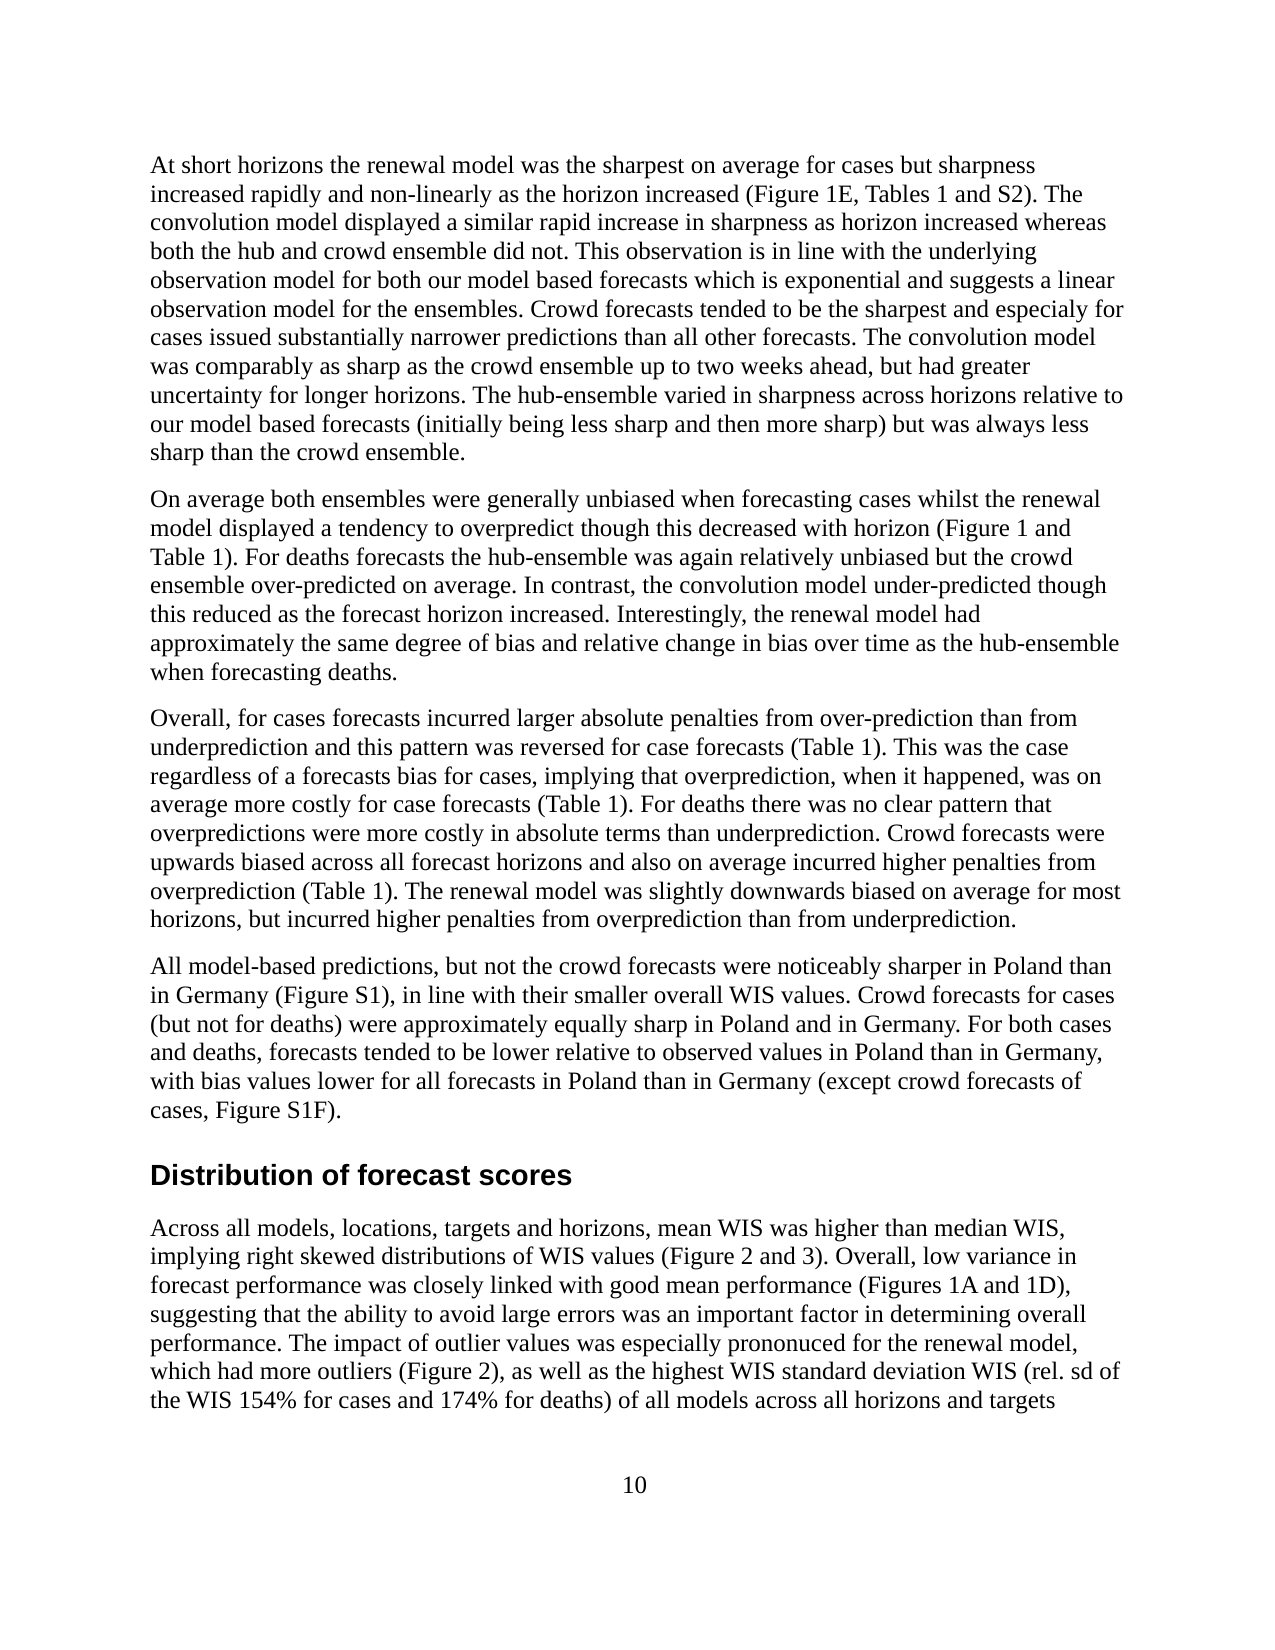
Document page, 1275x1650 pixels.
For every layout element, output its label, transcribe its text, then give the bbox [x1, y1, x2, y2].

subtitle Distribution of forecast scores [150, 1158, 1125, 1191]
text Overall, for cases forecasts incurred larger absolute penalties from over-prediction than from underprediction and this pattern was reversed for case forecasts (Table 1). This was the case regardless of a forecasts bias for cases, implying that overprediction, when it happened, was on average more costly for case forecasts (Table 1). For deaths there was no clear pattern that overpredictions were more costly in absolute terms than underprediction. Crowd forecasts were upwards biased across all forecast horizons and also on average incurred higher penalties from overprediction (Table 1). The renewal model was slightly downwards biased on average for most horizons, but incurred higher penalties from overprediction than from underprediction. [150, 703, 1125, 933]
text All model-based predictions, but not the crowd forecasts were noticeably sharper in Poland than in Germany (Figure S1), in line with their smaller overall WIS values. Crowd forecasts for cases (but not for deaths) were approximately equally sharp in Poland and in Germany. For both cases and deaths, forecasts tended to be lower relative to observed values in Poland than in Germany, with bias values lower for all forecasts in Poland than in Germany (except crowd forecasts of cases, Figure S1F). [150, 951, 1125, 1124]
text On average both ensembles were generally unbiased when forecasting cases whilst the renewal model displayed a tendency to overpredict though this decreased with horizon (Figure 1 and Table 1). For deaths forecasts the hub-ensemble was again relatively unbiased but the crowd ensemble over-predicted on average. In contrast, the convolution model under-predicted though this reduced as the forecast horizon increased. Interestingly, the renewal model had approximately the same degree of bias and relative change in bias over time as the hub-ensemble when forecasting deaths. [150, 484, 1125, 685]
text Across all models, locations, targets and horizons, mean WIS was higher than median WIS, implying right skewed distributions of WIS values (Figure 2 and 3). Overall, low variance in forecast performance was closely linked with good mean performance (Figures 1A and 1D), suggesting that the ability to avoid large errors was an important factor in determining overall performance. The impact of outlier values was especially prononuced for the renewal model, which had more outliers (Figure 2), as well as the highest WIS standard deviation WIS (rel. sd of the WIS 154% for cases and 174% for deaths) of all models across all horizons and targets [150, 1213, 1125, 1414]
text At short horizons the renewal model was the sharpest on average for cases but sharpness increased rapidly and non-linearly as the horizon increased (Figure 1E, Tables 1 and S2). The convolution model displayed a similar rapid increase in sharpness as horizon increased whereas both the hub and crowd ensemble did not. This observation is in line with the underlying observation model for both our model based forecasts which is exponential and suggests a linear observation model for the ensembles. Crowd forecasts tended to be the sharpest and especialy for cases issued substantially narrower predictions than all other forecasts. The convolution model was comparably as sharp as the crowd ensemble up to two weeks ahead, but had greater uncertainty for longer horizons. The hub-ensemble varied in sharpness across horizons relative to our model based forecasts (initially being less sharp and then more sharp) but was always less sharp than the crowd ensemble. [150, 150, 1125, 466]
